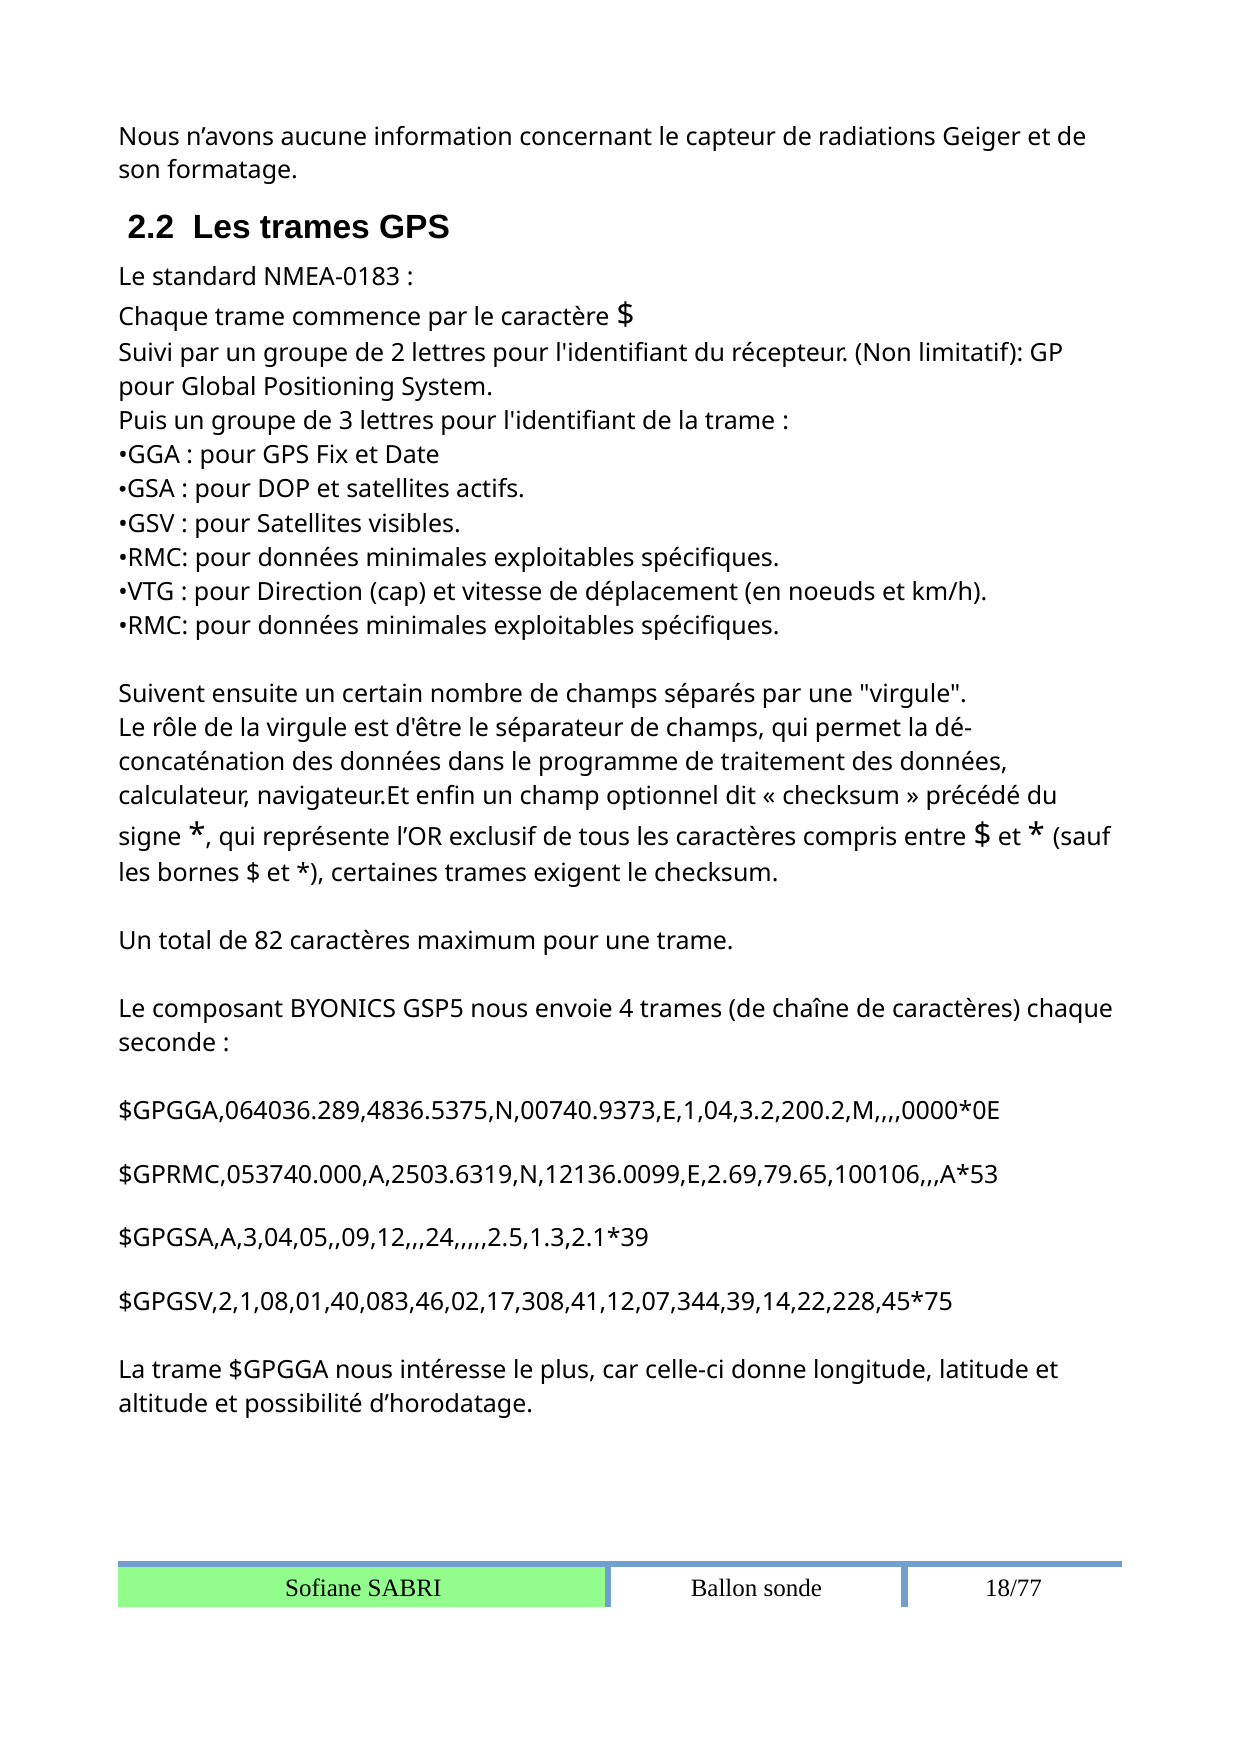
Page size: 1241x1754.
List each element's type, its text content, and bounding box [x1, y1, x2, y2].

text Le rôle de la virgule est d'être le séparateur de champs, qui permet la dé-concaténation des données dans le programme de traitement des données, calculateur, navigateur.Et enfin un champ optionnel dit « checksum » précédé du signe *, qui représente l’OR exclusif de tous les caractères compris entre $ et * (sauf les bornes $ et *), certaines trames exigent le checksum. [118, 709, 1122, 888]
text •GSV : pour Satellites visibles. [118, 505, 1122, 539]
text $GPGSA,A,3,04,05,,09,12,,,24,,,,,2.5,1.3,2.1*39 [118, 1220, 1122, 1254]
text •GGA : pour GPS Fix et Date [118, 437, 1122, 471]
text •RMC: pour données minimales exploitables spécifiques. [118, 607, 1122, 641]
text •GSA : pour DOP et satellites actifs. [118, 471, 1122, 505]
text Nous n’avons aucune information concernant le capteur de radiations Geiger et de son formatage. [118, 118, 1122, 186]
text $GPGGA,064036.289,4836.5375,N,00740.9373,E,1,04,3.2,200.2,M,,,,0000*0E [118, 1093, 1122, 1127]
text •RMC: pour données minimales exploitables spécifiques. [118, 539, 1122, 573]
text Puis un groupe de 3 lettres pour l'identifiant de la trame : [118, 403, 1122, 437]
text •VTG : pour Direction (cap) et vitesse de déplacement (en noeuds et km/h). [118, 573, 1122, 607]
text $GPRMC,053740.000,A,2503.6319,N,12136.0099,E,2.69,79.65,100106,,,A*53 [118, 1156, 1122, 1190]
text Chaque trame commence par le caractère $ [118, 292, 1122, 335]
subtitle Les trames GPS [118, 207, 1122, 246]
text Le standard NMEA-0183 : [118, 258, 1122, 292]
text $GPGSV,2,1,08,01,40,083,46,02,17,308,41,12,07,344,39,14,22,228,45*75 [118, 1283, 1122, 1317]
text Le composant BYONICS GSP5 nous envoie 4 trames (de chaîne de caractères) chaque seconde : [118, 991, 1122, 1059]
text Suivent ensuite un certain nombre de champs séparés par une "virgule". [118, 676, 1122, 709]
text Suivi par un groupe de 2 lettres pour l'identifiant du récepteur. (Non limitatif): GP pour Global Positioning System. [118, 335, 1122, 403]
text Un total de 82 caractères maximum pour une trame. [118, 922, 1122, 957]
text La trame $GPGGA nous intéresse le plus, car celle-ci donne longitude, latitude et altitude et possibilité d’horodatage. [118, 1352, 1122, 1420]
